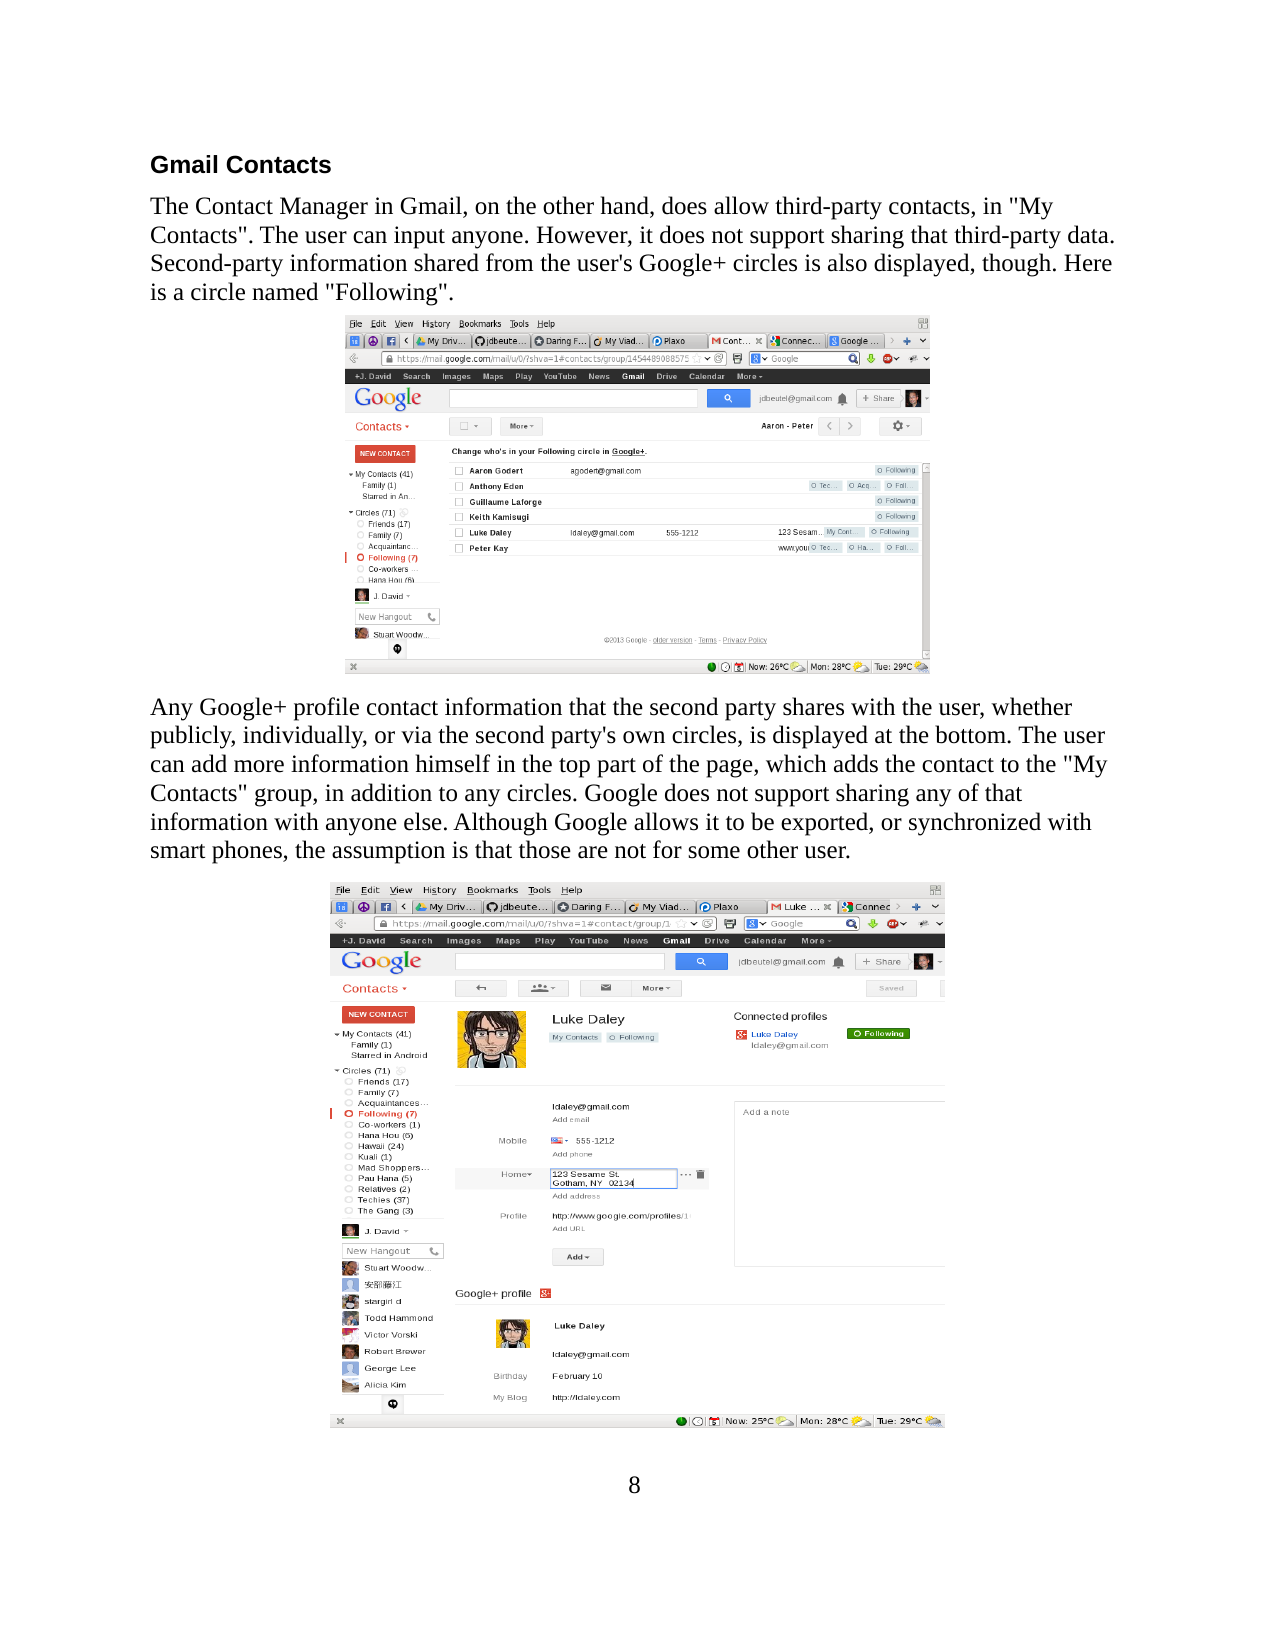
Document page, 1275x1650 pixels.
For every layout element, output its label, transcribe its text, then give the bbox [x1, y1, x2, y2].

text Any Google+ profile contact information that the second party shares with the user, whether publicly, individually, or via the second party's own circles, is displayed at the bottom. The user can add more information himself in the top part of the page, which adds the contact to the "My Contacts" group, in addition to any circles. Google does not support sharing any of that information with anyone else. Although Google allows it to be exported, or synchronized with smart phones, the assumption is that those are not for some other user. [150, 692, 1125, 864]
picture [330, 882, 945, 1428]
text The Contact Manager in Gmail, on the other hand, does allow third-party contacts, in "My Contacts". The user can input anyone. However, it does not support sharing that third-party data. Second-party information shared from the user's Google+ circles is also displayed, though. Here is a circle named "Following". [150, 191, 1125, 306]
picture [345, 315, 930, 674]
subtitle Gmail Contacts [150, 150, 1125, 178]
